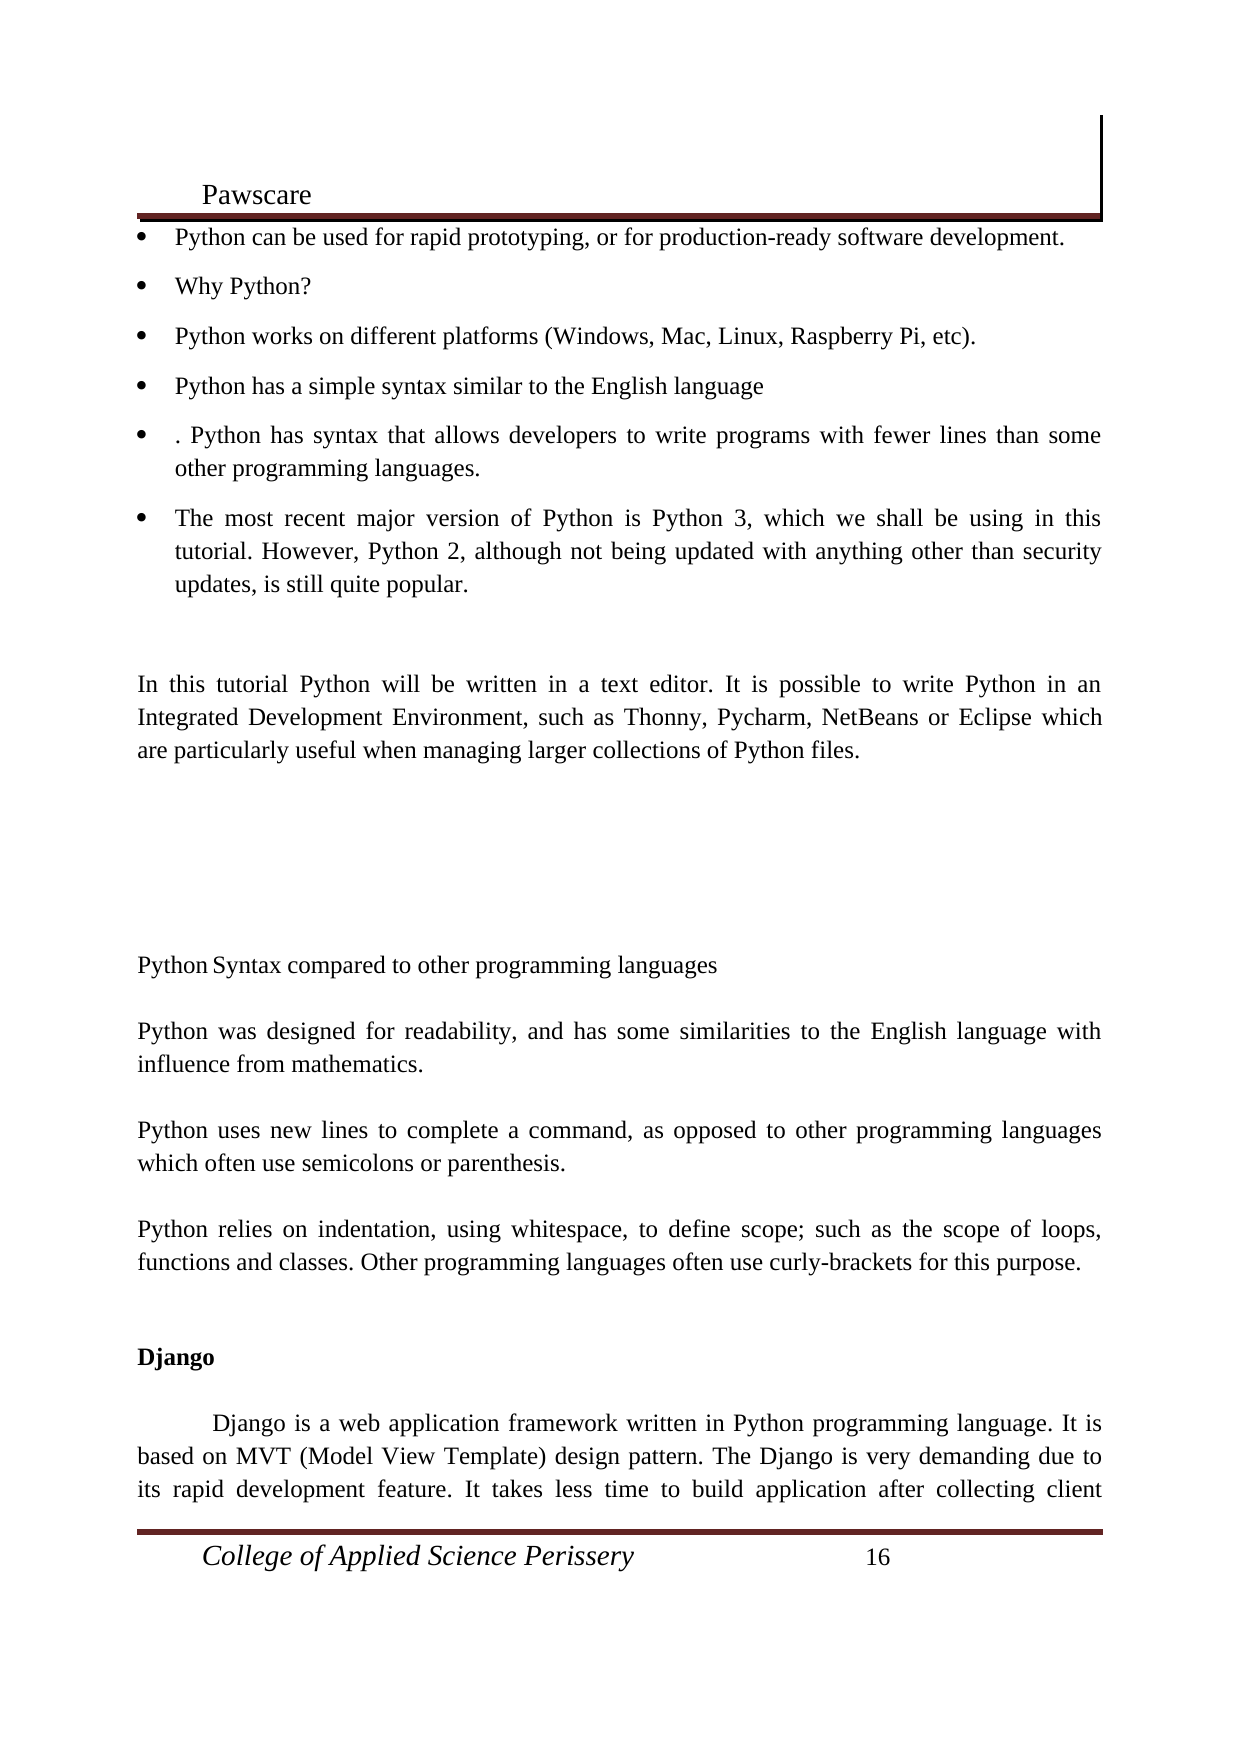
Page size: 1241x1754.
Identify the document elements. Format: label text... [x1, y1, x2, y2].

list The most recent major version of Python is Python 3, which we shall be using in this tutorial. However, Python 2, although not being updated with anything other than security updates, is still quite popular. [137, 503, 1103, 598]
text Django Django is a web application framework written in Python programming language. It is based on MVT (Model View Template) design pattern. The Django is very demanding due to its rapid development feature. It takes less time to build application after collecting client [137, 1342, 1103, 1503]
list Why Python? [137, 271, 1103, 300]
list Python works on different platforms (Windows, Mac, Linux, Raspberry Pi, etc). [137, 321, 1103, 350]
text Python Syntax compared to other programming languages Python was designed for readability, and has some similarities to the English language with influence from mathematics. Python uses new lines to complete a command, as opposed to other programming languages which often use semicolons or parenthesis. Python relies on indentation, using whitespace, to define scope; such as the scope of loops, functions and classes. Other programming languages often use curly-brackets for this purpose. [137, 950, 1103, 1276]
list . Python has syntax that allows developers to write programs with fewer lines than some other programming languages. [137, 421, 1103, 482]
list Python has a simple syntax similar to the English language [137, 371, 1103, 399]
list Python can be used for rapid prototyping, or for production-ready software development. [137, 222, 1103, 251]
text In this tutorial Python will be written in a text editor. It is possible to write Python in an Integrated Development Environment, such as Thonny, Pycharm, NetBeans or Eclipse which are particularly useful when managing larger collections of Python files. [137, 669, 1103, 829]
